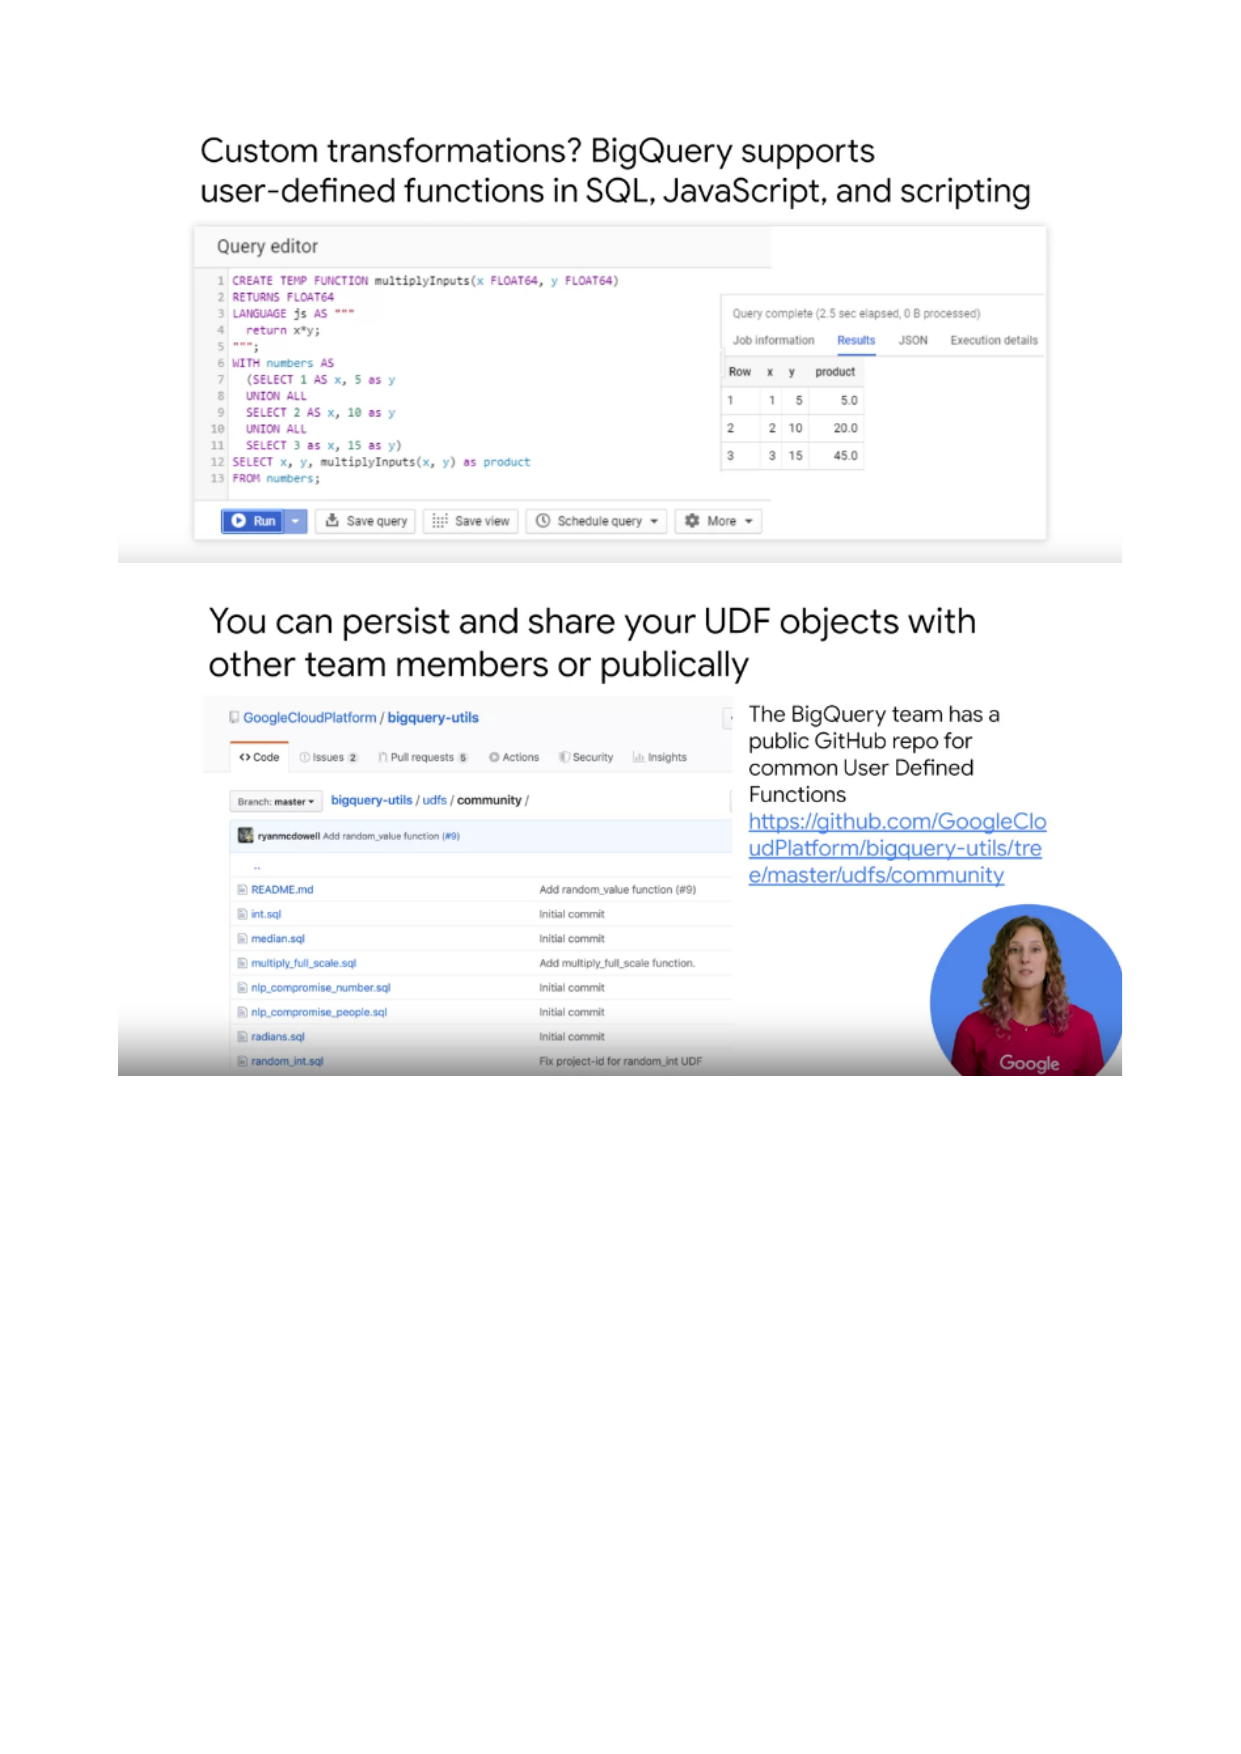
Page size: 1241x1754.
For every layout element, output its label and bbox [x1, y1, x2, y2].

picture [118, 591, 1123, 1076]
picture [118, 118, 1123, 563]
